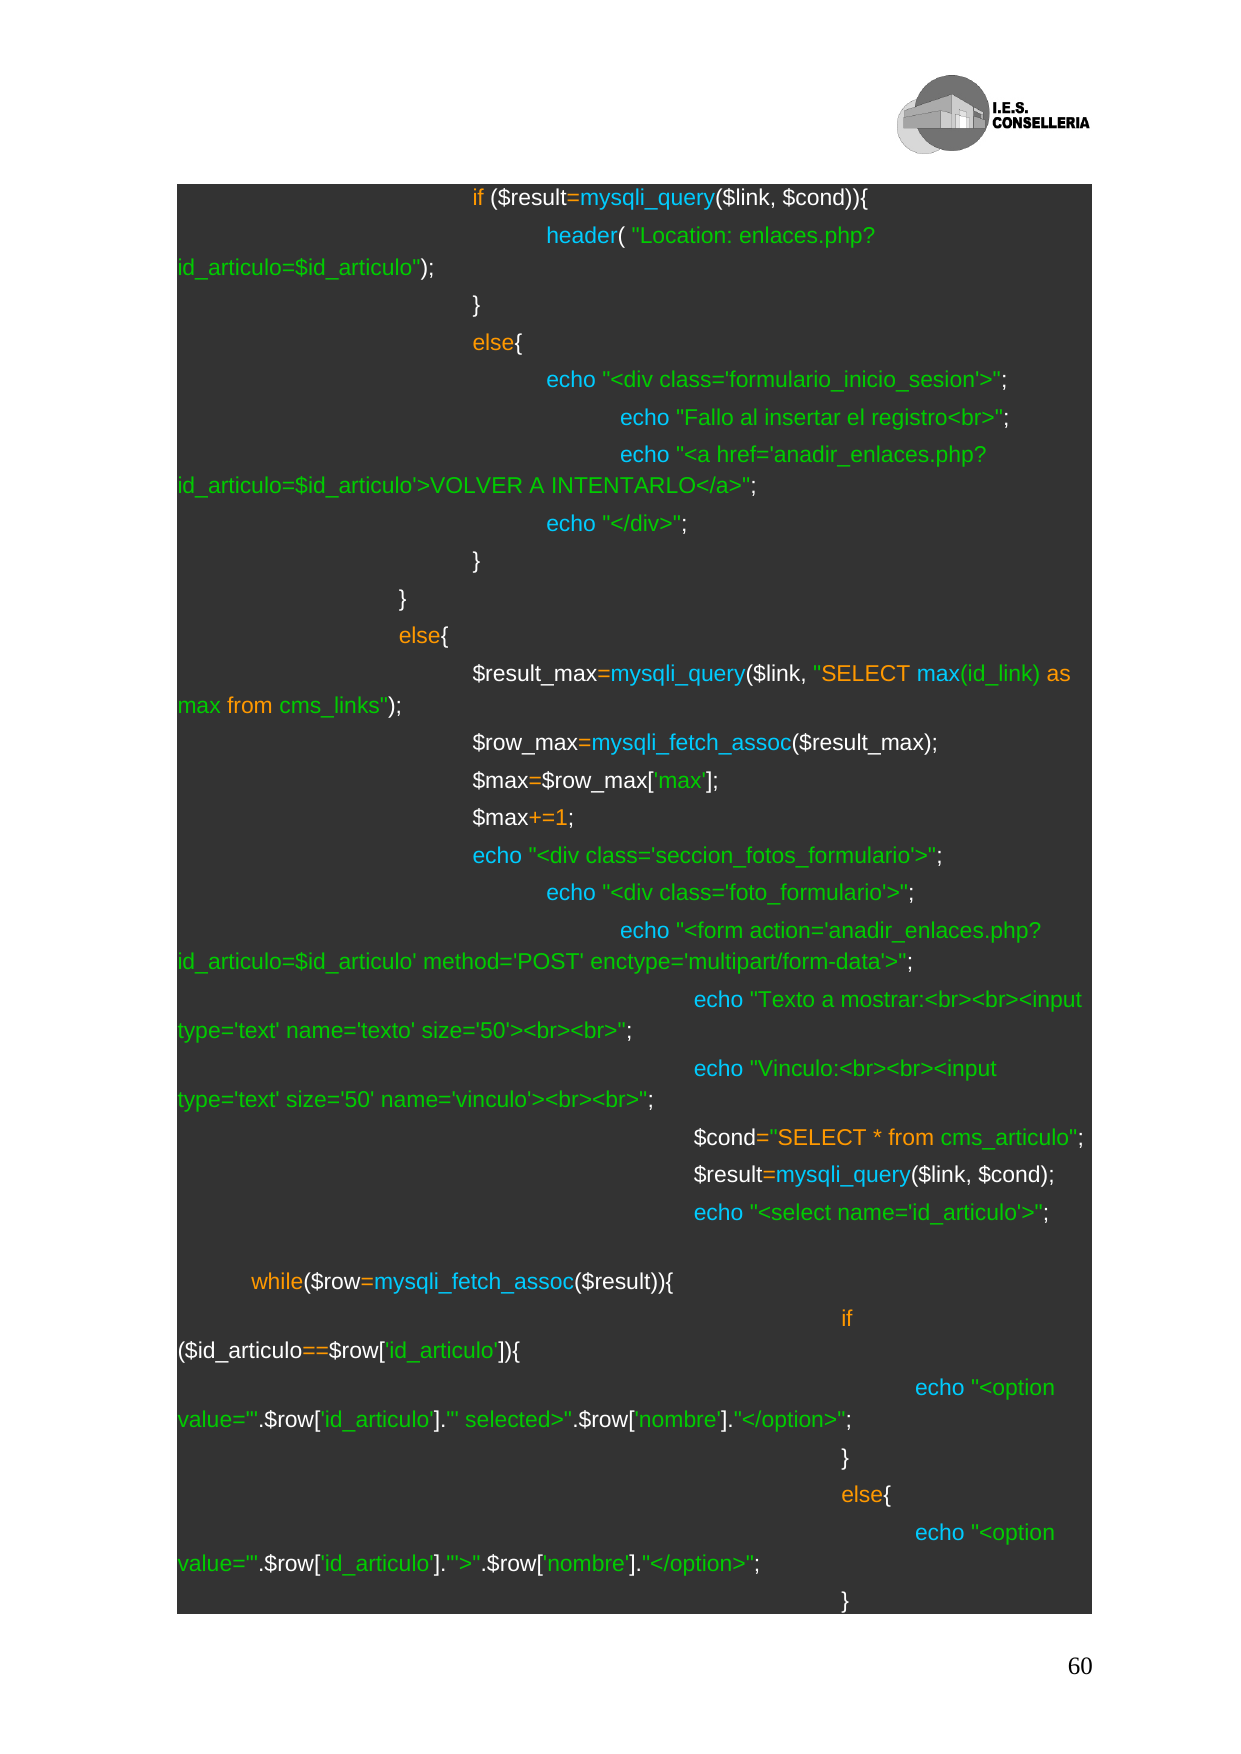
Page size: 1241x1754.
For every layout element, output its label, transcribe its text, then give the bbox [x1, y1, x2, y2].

text echo "<div class='foto_formulario'>"; [177, 879, 1092, 905]
text $row_max=mysqli_fetch_assoc($result_max); [177, 729, 1092, 755]
text $cond="SELECT * from cms_articulo"; [177, 1124, 1092, 1150]
text echo "<a href='anadir_enlaces.php?id_articulo=$id_articulo'>VOLVER A INTENTARLO</a>"; [177, 441, 1092, 499]
text echo "</div>"; [177, 510, 1092, 536]
text $result_max=mysqli_query($link, "SELECT max(id_link) as max from cms_links"); [177, 660, 1092, 718]
text $max+=1; [177, 804, 1092, 830]
text $max=$row_max['max']; [177, 767, 1092, 793]
text echo "<select name='id_articulo'>"; [177, 1199, 1092, 1225]
text } [177, 1587, 1092, 1614]
text echo "<div class='formulario_inicio_sesion'>"; [177, 366, 1092, 392]
text else{ [177, 328, 1092, 355]
text } [177, 1443, 1092, 1470]
text echo "<option value='".$row['id_articulo']."'>".$row['nombre']."</option>"; [177, 1518, 1092, 1576]
text } [177, 547, 1092, 574]
text echo "<form action='anadir_enlaces.php?id_articulo=$id_articulo' method='POST' enctype='multipart/form-data'>"; [177, 917, 1092, 974]
text echo "<div class='seccion_fotos_formulario'>"; [177, 842, 1092, 868]
text echo "<option value='".$row['id_articulo']."' selected>".$row['nombre']."</option>"; [177, 1374, 1092, 1432]
text header( "Location: enlaces.php?id_articulo=$id_articulo"); [177, 222, 1092, 280]
picture [894, 73, 1093, 155]
text echo "Vinculo:<br><br><input type='text' size='50' name='vinculo'><br><br>"; [177, 1055, 1092, 1113]
text } [177, 585, 1092, 611]
text else{ [177, 1481, 1092, 1507]
text else{ [177, 622, 1092, 649]
text echo "Fallo al insertar el registro<br>"; [177, 403, 1092, 430]
text echo "Texto a mostrar:<br><br><input type='text' name='texto' size='50'><br><br>"; [177, 986, 1092, 1043]
text $result=mysqli_query($link, $cond); [177, 1161, 1092, 1188]
text if ($id_articulo==$row['id_articulo']){ [177, 1305, 1092, 1363]
text if ($result=mysqli_query($link, $cond)){ [177, 184, 1092, 211]
text while($row=mysqli_fetch_assoc($result)){ [177, 1236, 1092, 1294]
text } [177, 291, 1092, 317]
